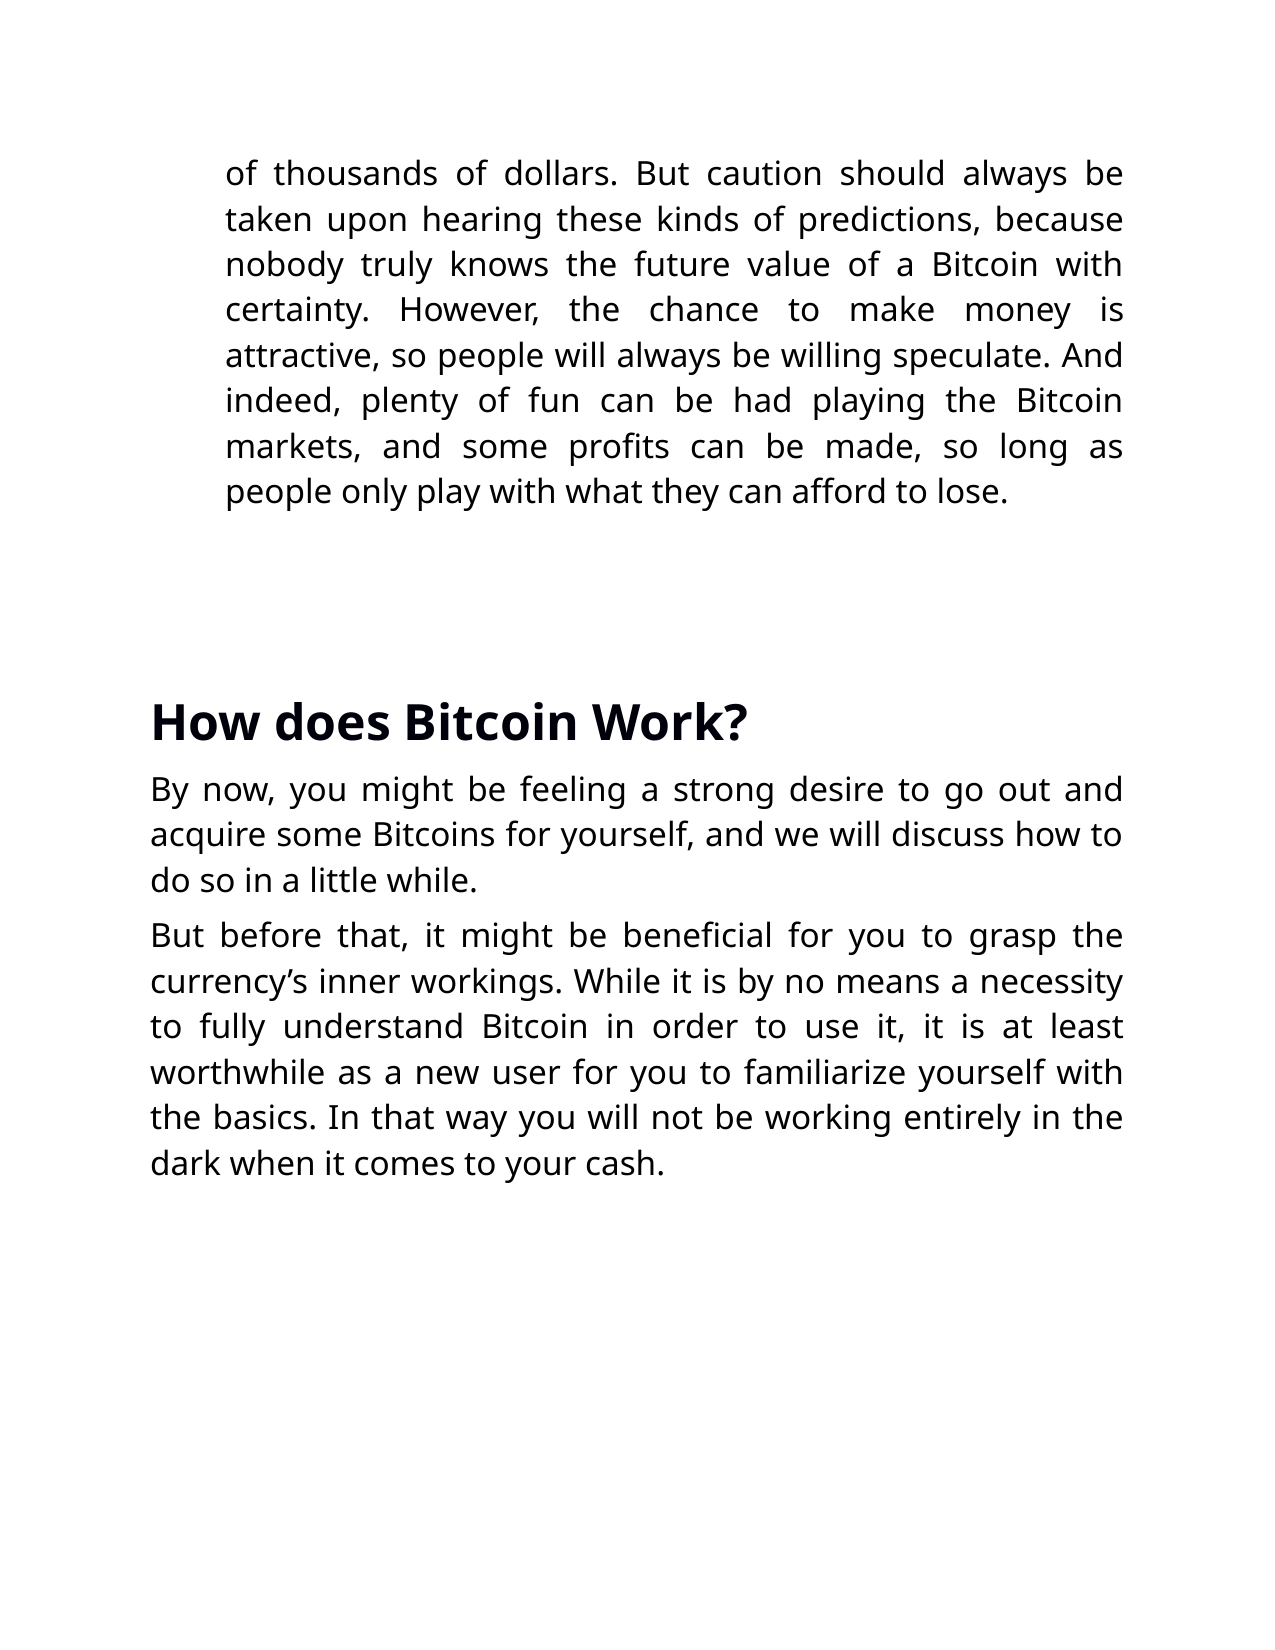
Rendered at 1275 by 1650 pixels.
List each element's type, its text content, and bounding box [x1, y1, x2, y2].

text By now, you might be feeling a strong desire to go out and acquire some Bitcoins for yourself, and we will discuss how to do so in a little while. [150, 766, 1125, 902]
text But before that, it might be beneficial for you to grasp the currency’s inner workings. While it is by no means a necessity to fully understand Bitcoin in order to use it, it is at least worthwhile as a new user for you to familiarize yourself with the basics. In that way you will not be working entirely in the dark when it comes to your cash. [150, 912, 1125, 1185]
list of thousands of dollars. But caution should always be taken upon hearing these kinds of predictions, because nobody truly knows the future value of a Bitcoin with certainty. However, the chance to make money is attractive, so people will always be willing speculate. And indeed, plenty of fun can be had playing the Bitcoin markets, and some profits can be made, so long as people only play with what they can afford to lose. [187, 150, 1125, 513]
subtitle How does Bitcoin Work? [150, 687, 1125, 755]
